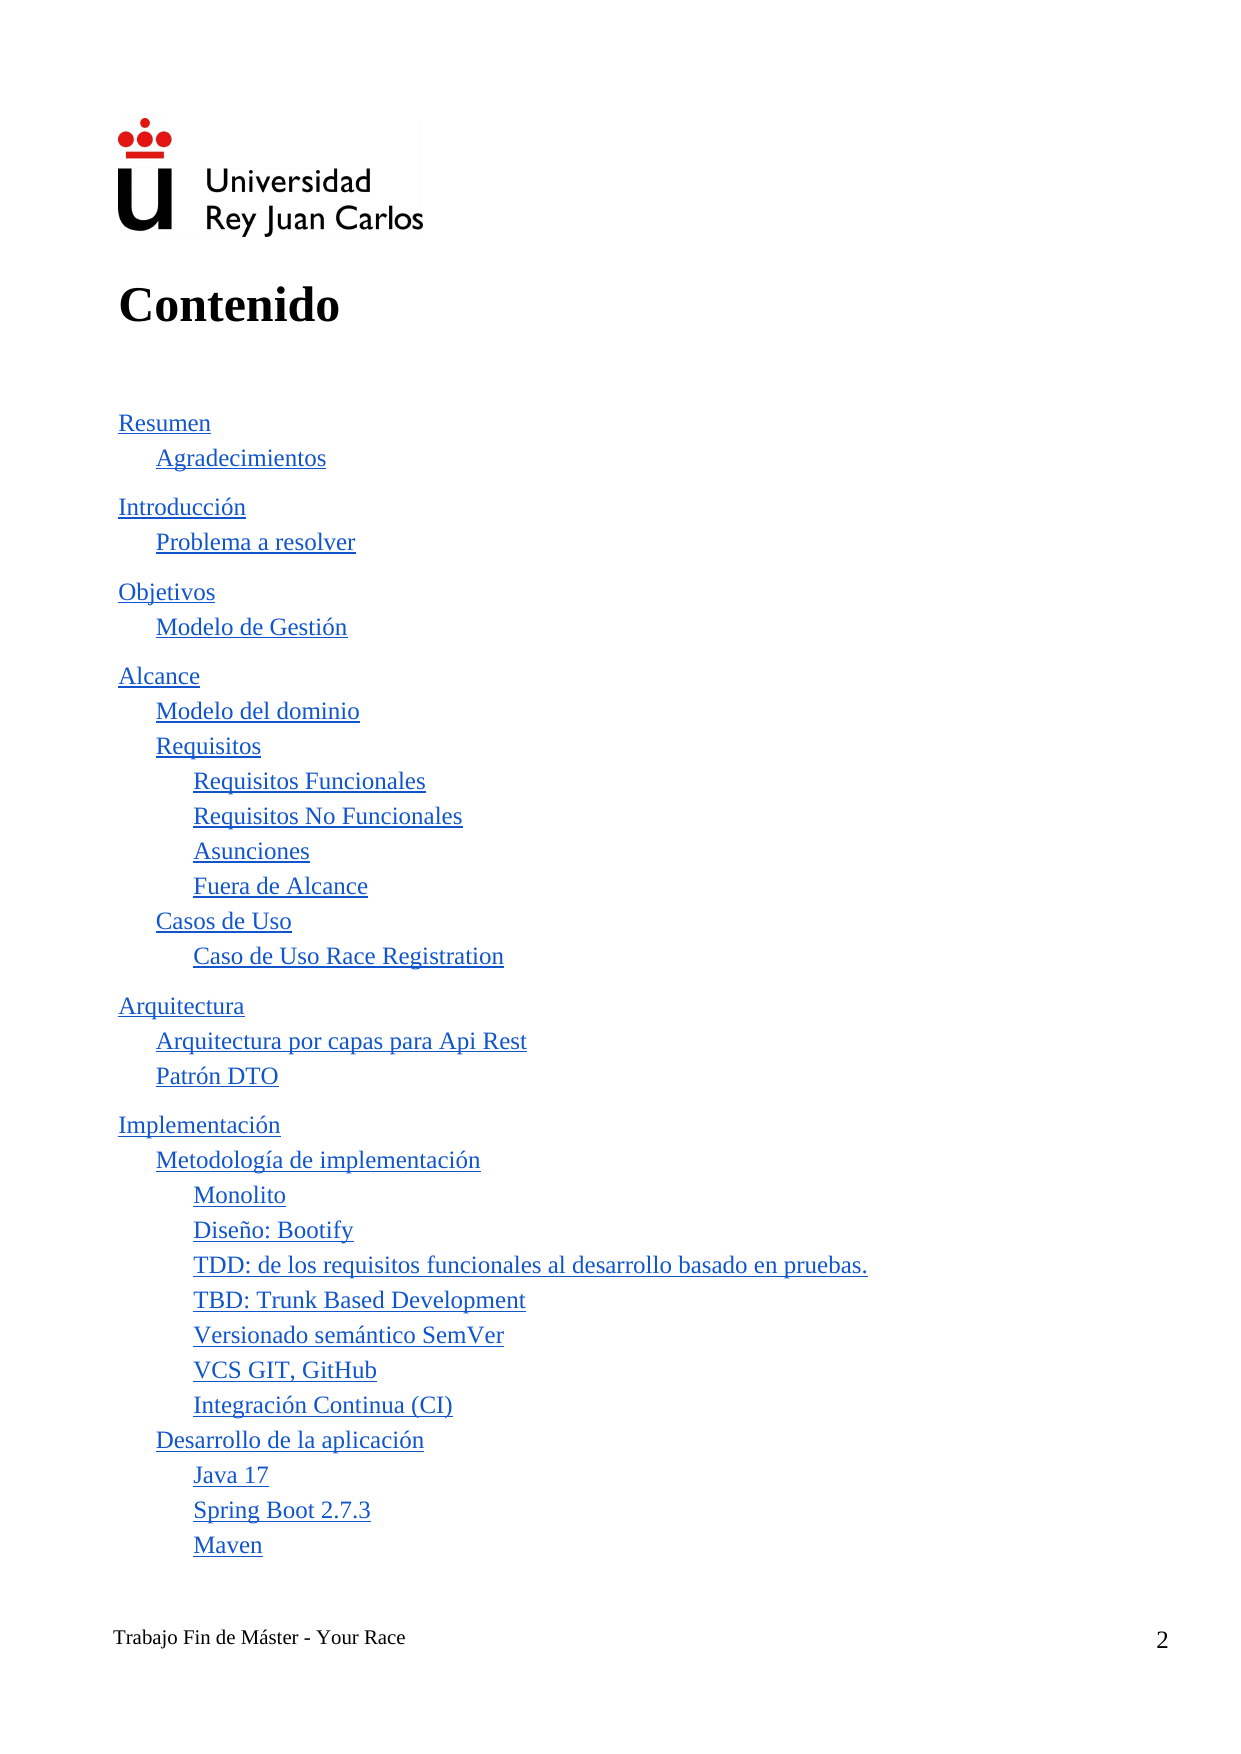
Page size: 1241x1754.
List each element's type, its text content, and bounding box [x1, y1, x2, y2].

text Modelo del dominio [156, 696, 1122, 725]
text Requisitos No Funcionales [193, 801, 1122, 830]
picture [118, 118, 423, 237]
text Asunciones [193, 836, 1122, 865]
text Requisitos [156, 731, 1122, 760]
text Monolito [193, 1181, 1122, 1209]
text Fuera de Alcance [193, 871, 1122, 900]
text Resumen [118, 408, 1122, 436]
text Casos de Uso [156, 906, 1122, 935]
text Modelo de Gestión [156, 612, 1122, 641]
text Maven [193, 1531, 1122, 1559]
text TDD: de los requisitos funcionales al desarrollo basado en pruebas. [193, 1251, 1122, 1279]
text TBD: Trunk Based Development [193, 1286, 1122, 1314]
text Introducción [118, 492, 1122, 521]
text Diseño: Bootify [193, 1216, 1122, 1244]
text Patrón DTO [156, 1061, 1122, 1090]
text Metodología de implementación [156, 1146, 1122, 1174]
text Alcance [118, 661, 1122, 690]
text Versionado semántico SemVer [193, 1321, 1122, 1349]
text VCS GIT, GitHub [193, 1356, 1122, 1384]
text Implementación [118, 1111, 1122, 1139]
text Integración Continua (CI) [193, 1391, 1122, 1419]
text Spring Boot 2.7.3 [193, 1496, 1122, 1524]
text Problema a resolver [156, 527, 1122, 556]
text Objetivos [118, 577, 1122, 606]
text Contenido [118, 275, 1122, 332]
text Arquitectura por capas para Api Rest [156, 1026, 1122, 1055]
text Caso de Uso Race Registration [193, 941, 1122, 970]
text Agradecimientos [156, 443, 1122, 471]
text Requisitos Funcionales [193, 766, 1122, 795]
text Desarrollo de la aplicación [156, 1426, 1122, 1454]
text Java 17 [193, 1461, 1122, 1489]
text Arquitectura [118, 991, 1122, 1020]
